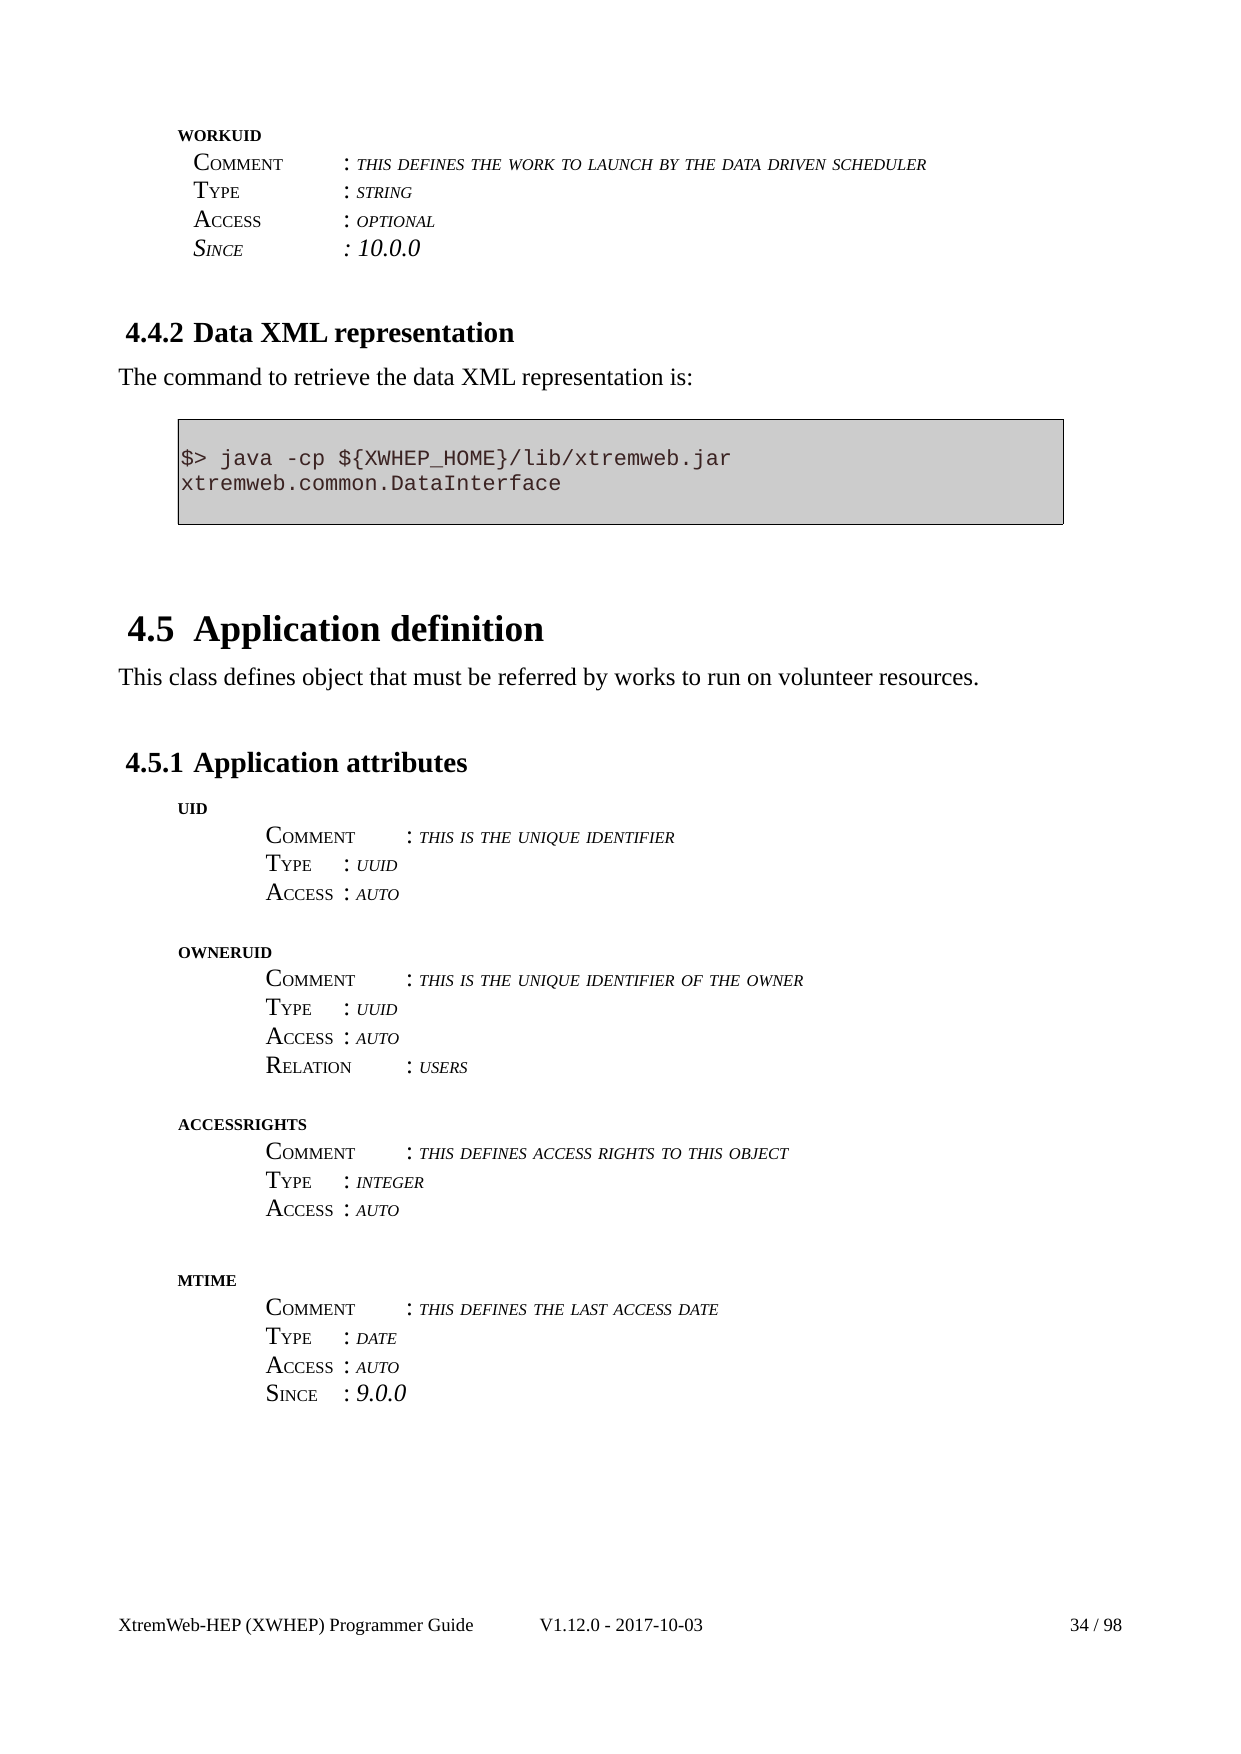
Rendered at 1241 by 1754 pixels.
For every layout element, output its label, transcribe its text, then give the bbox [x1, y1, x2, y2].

subtitle Application attributes [118, 745, 1122, 778]
text Access : auto [265, 1193, 1122, 1222]
text Comment : this defines the work to launch by the data driven scheduler [177, 147, 1122, 176]
text Type : uuid [265, 992, 1122, 1021]
subtitle Data XML representation [118, 316, 1122, 349]
subtitle Application definition [118, 607, 1122, 650]
text Since : 10.0.0 [177, 233, 1122, 262]
text Type : string [177, 176, 1122, 204]
text mtime [177, 1263, 1122, 1292]
text Comment : this is the unique identifier [265, 820, 1122, 848]
text Comment : this is the unique identifier of the owner [265, 963, 1122, 992]
text Comment : this defines access rights to this object [265, 1136, 1122, 1165]
text $> java -cp ${XWHEP_HOME}/lib/xtremweb.jar xtremweb.common.DataInterface [179, 444, 1063, 493]
text Access : auto [265, 1021, 1122, 1050]
text Access : optional [177, 204, 1122, 233]
text accessrights [178, 1107, 1122, 1136]
text Type : integer [265, 1165, 1122, 1193]
text Comment : this defines the last access date [265, 1292, 1122, 1321]
text Type : uuid [265, 848, 1122, 877]
text This class defines object that must be referred by works to run on volunteer resources. [118, 662, 1122, 691]
text owneruid [178, 935, 1122, 963]
text Since : 9.0.0 [265, 1378, 1122, 1407]
text Type : date [265, 1321, 1122, 1350]
text uid [177, 791, 1122, 820]
text The command to retrieve the data XML representation is: [118, 362, 1122, 390]
text Access : auto [265, 1350, 1122, 1378]
text Access : auto [265, 877, 1122, 906]
text Relation : users [265, 1050, 1122, 1078]
text workuid [177, 118, 1122, 147]
